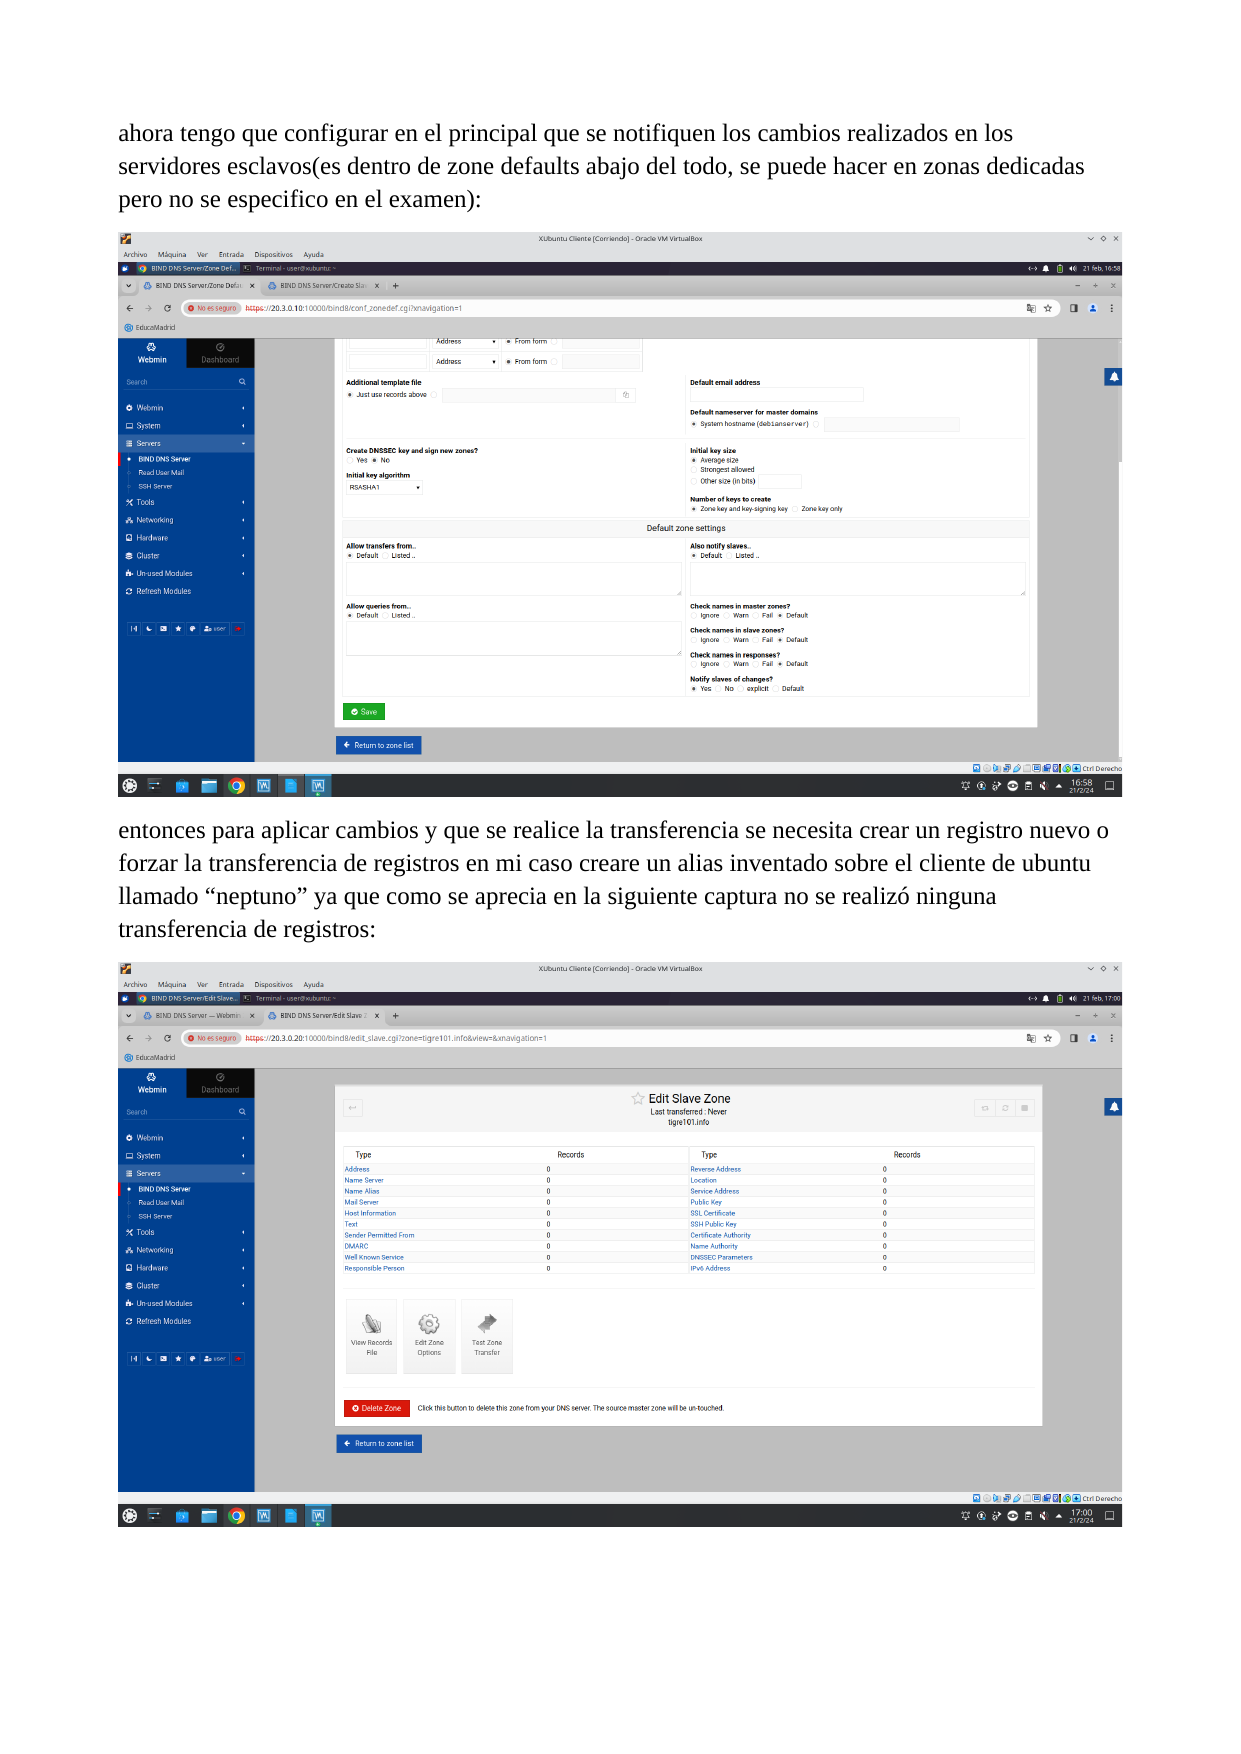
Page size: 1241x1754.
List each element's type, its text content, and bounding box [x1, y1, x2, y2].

text entonces para aplicar cambios y que se realice la transferencia se necesita crear un registro nuevo o forzar la transferencia de registros en mi caso creare un alias inventado sobre el cliente de ubuntu llamado “neptuno” ya que como se aprecia en la siguiente captura no se realizó ninguna transferencia de registros: [118, 815, 1122, 943]
picture [118, 962, 1123, 1527]
text ahora tengo que configurar en el principal que se notifiquen los cambios realizados en los servidores esclavos(es dentro de zone defaults abajo del todo, se puede hacer en zonas dedicadas pero no se especifico en el examen): [118, 118, 1122, 213]
picture [118, 231, 1123, 797]
